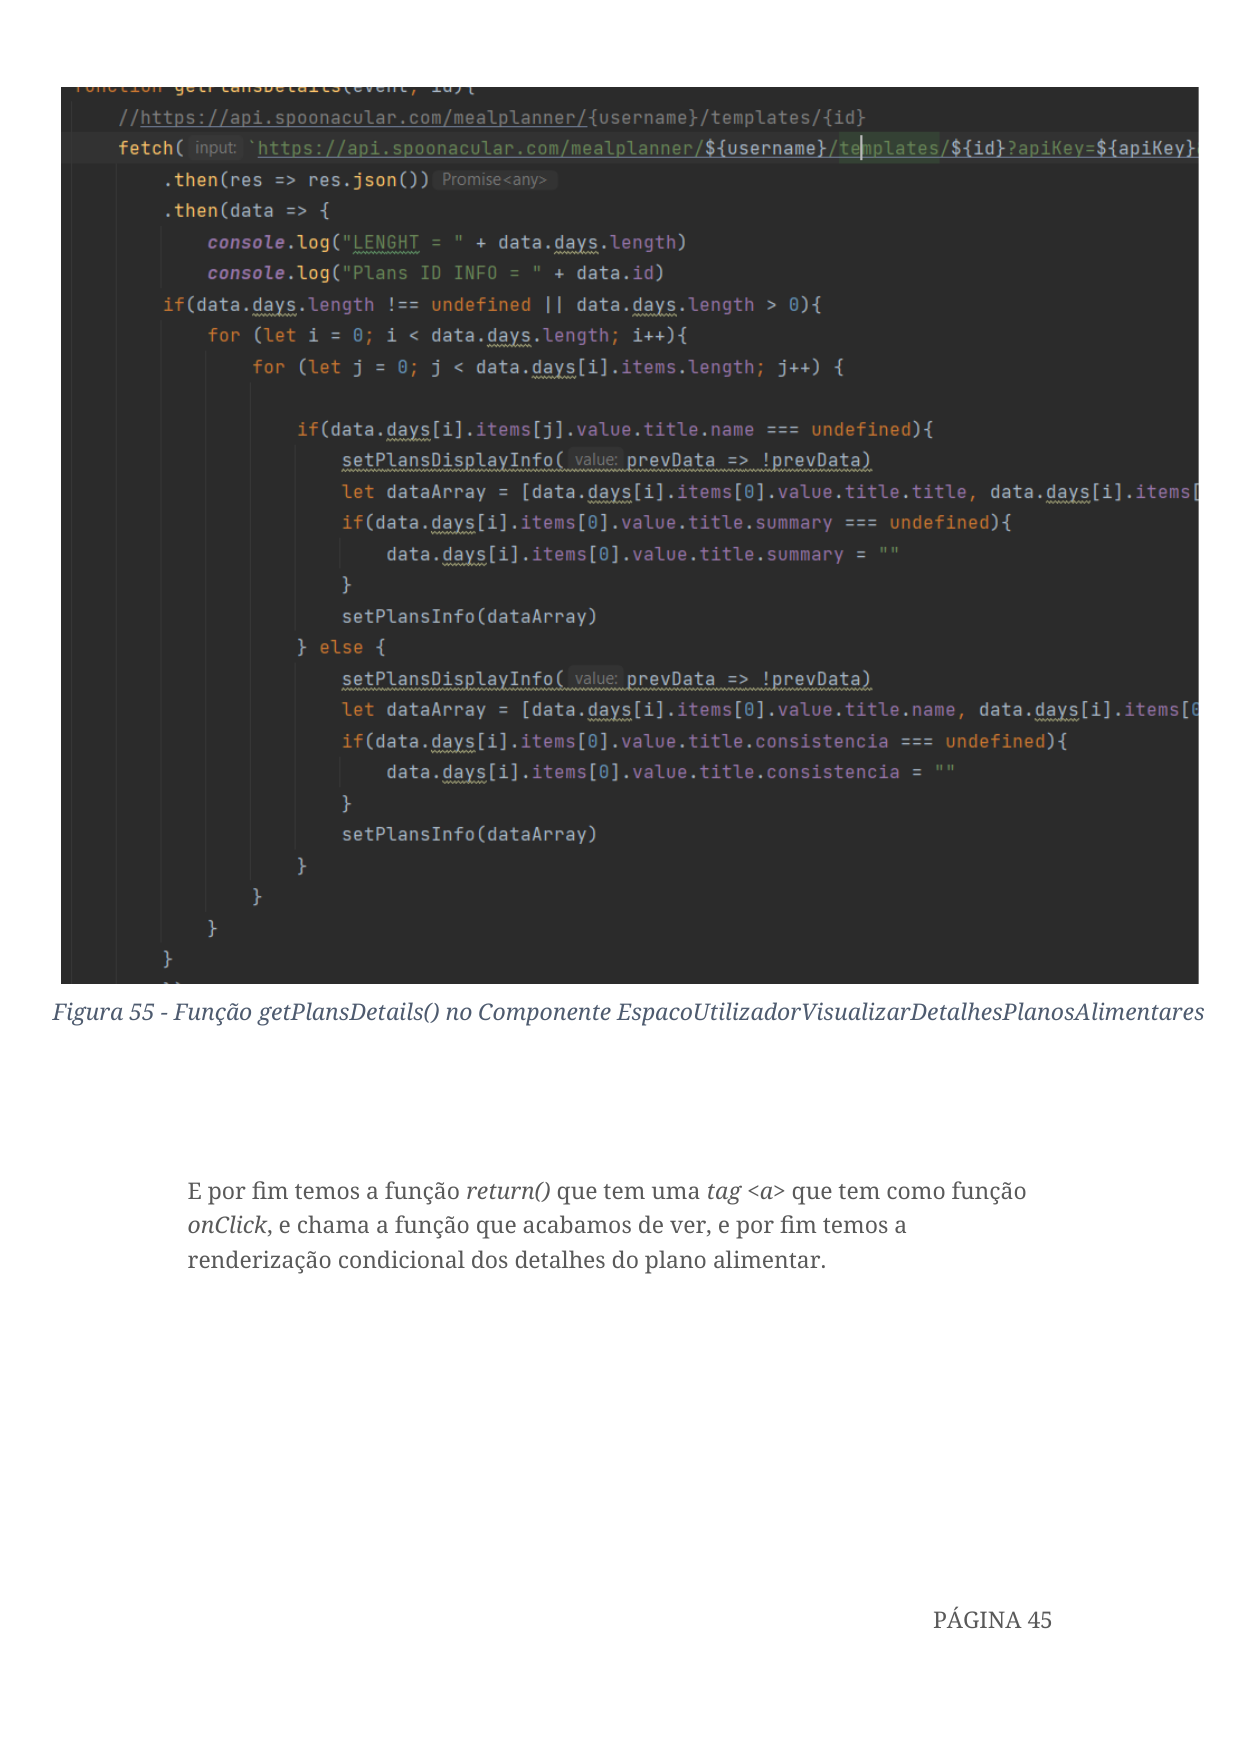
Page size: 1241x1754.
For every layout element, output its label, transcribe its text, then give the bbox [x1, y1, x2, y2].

table_header Figura 55 - Função getPlansDetails() no Componente EspacoUtilizadorVisualizarDetalhesPlanosAlimentares [39, 75, 1221, 1027]
text E por fim temos a função return() que tem uma tag <a> que tem como função onClick, e chama a função que acabamos de ver, e por fim temos a renderização condicional dos detalhes do plano alimentar. [187, 1175, 1053, 1275]
